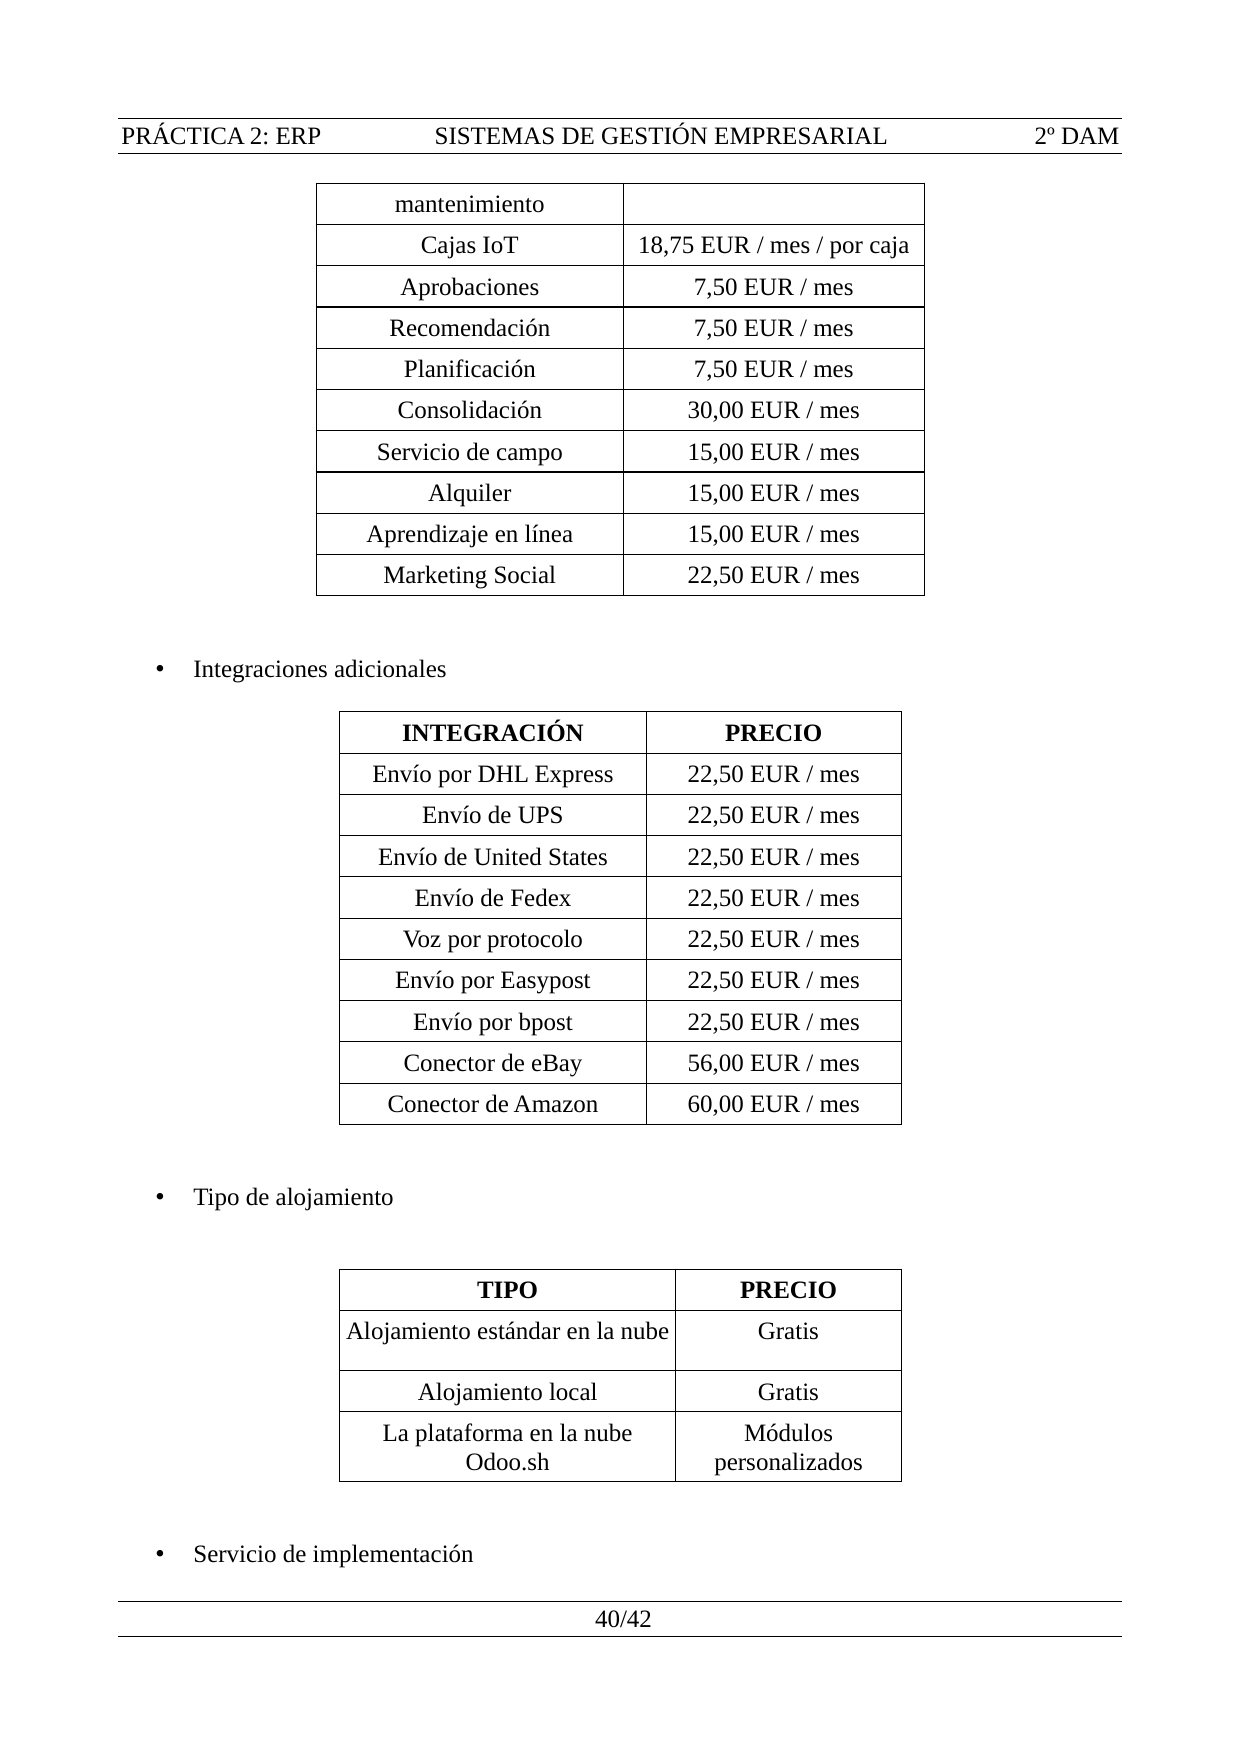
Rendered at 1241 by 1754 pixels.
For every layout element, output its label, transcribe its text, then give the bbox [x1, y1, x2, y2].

table_cell Gratis [676, 1311, 901, 1370]
table_header PRECIO [676, 1270, 901, 1310]
table_cell 7,50 EUR / mes [624, 349, 924, 389]
table_cell 60,00 EUR / mes [647, 1084, 901, 1124]
table_cell 15,00 EUR / mes [624, 473, 924, 513]
table_cell Consolidación [317, 390, 623, 430]
table_cell Marketing Social [317, 555, 623, 595]
table_cell 22,50 EUR / mes [647, 960, 901, 1000]
table_cell 22,50 EUR / mes [624, 555, 924, 595]
table_cell Recomendación [317, 308, 623, 348]
table_cell Alojamiento local [340, 1371, 675, 1411]
list Servicio de implementación [156, 1539, 1122, 1568]
table_cell 30,00 EUR / mes [624, 390, 924, 430]
table_cell Módulos personalizados [676, 1412, 901, 1481]
table_cell Voz por protocolo [340, 919, 646, 959]
table_cell Alquiler [317, 473, 623, 513]
table_cell Alojamiento estándar en la nube [340, 1311, 675, 1370]
table_cell Aprobaciones [317, 266, 623, 306]
table_cell Envío de United States [340, 836, 646, 876]
table_cell Conector de Amazon [340, 1084, 646, 1124]
table_cell Servicio de campo [317, 431, 623, 471]
table_cell 15,00 EUR / mes [624, 514, 924, 554]
table_cell Gratis [676, 1371, 901, 1411]
table_cell 22,50 EUR / mes [647, 919, 901, 959]
table_cell Conector de eBay [340, 1042, 646, 1082]
table_cell 18,75 EUR / mes / por caja [624, 225, 924, 265]
table_cell 22,50 EUR / mes [647, 754, 901, 794]
table_cell 22,50 EUR / mes [647, 877, 901, 917]
table_cell 56,00 EUR / mes [647, 1042, 901, 1082]
table_cell Envío por DHL Express [340, 754, 646, 794]
table_cell Envío por Easypost [340, 960, 646, 1000]
table_cell 7,50 EUR / mes [624, 266, 924, 306]
table_cell 15,00 EUR / mes [624, 431, 924, 471]
table_cell 7,50 EUR / mes [624, 308, 924, 348]
table_cell La plataforma en la nube Odoo.sh [340, 1412, 675, 1481]
table_header PRECIO [647, 712, 901, 752]
table_cell Envío de Fedex [340, 877, 646, 917]
table_cell Cajas IoT [317, 225, 623, 265]
table_cell Envío de UPS [340, 795, 646, 835]
table_cell Envío por bpost [340, 1001, 646, 1041]
table_header INTEGRACIÓN [340, 712, 646, 752]
table_cell Planificación [317, 349, 623, 389]
table_cell 22,50 EUR / mes [647, 795, 901, 835]
table_header TIPO [340, 1270, 675, 1310]
table_cell 22,50 EUR / mes [647, 1001, 901, 1041]
table_cell [624, 184, 924, 224]
table_cell Aprendizaje en línea [317, 514, 623, 554]
list Tipo de alojamiento [156, 1182, 1122, 1211]
list Integraciones adicionales [156, 654, 1122, 682]
table_cell 22,50 EUR / mes [647, 836, 901, 876]
table_cell mantenimiento [317, 184, 623, 224]
